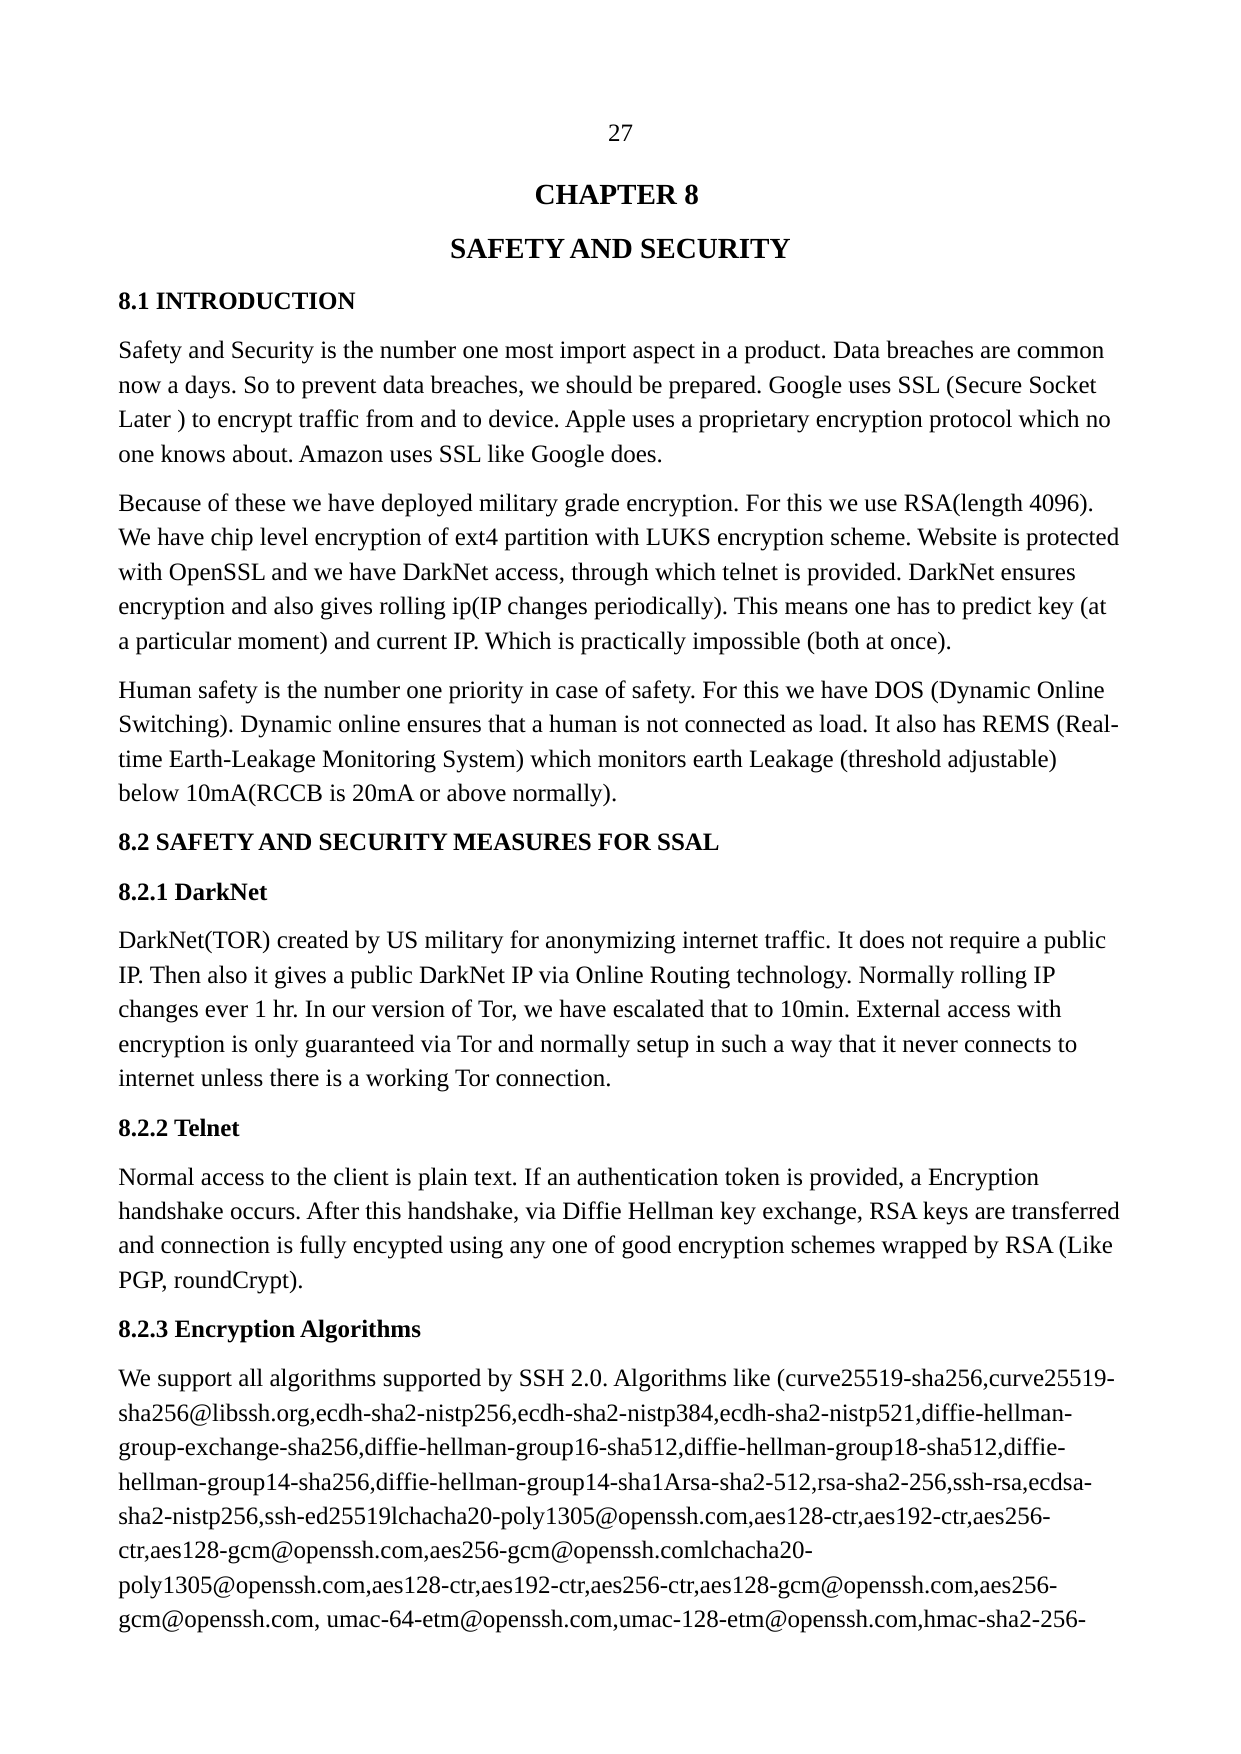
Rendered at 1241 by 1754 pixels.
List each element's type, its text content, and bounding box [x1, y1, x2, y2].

text 8.2.2 Telnet [118, 1113, 1122, 1141]
text Normal access to the client is plain text. If an authentication token is provided, a Encryption handshake occurs. After this handshake, via Diffie Hellman key exchange, RSA keys are transferred and connection is fully encypted using any one of good encryption schemes wrapped by RSA (Like PGP, roundCrypt). [118, 1162, 1122, 1294]
text CHAPTER 8 [118, 177, 1122, 210]
text DarkNet(TOR) created by US military for anonymizing internet traffic. It does not require a public IP. Then also it gives a public DarkNet IP via Online Routing technology. Normally rolling IP changes ever 1 hr. In our version of Tor, we have escalated that to 10min. External access with encryption is only guaranteed via Tor and normally setup in such a way that it never connects to internet unless there is a working Tor connection. [118, 926, 1122, 1092]
text 8.2.1 DarkNet [118, 877, 1122, 905]
text Human safety is the number one priority in case of safety. For this we have DOS (Dynamic Online Switching). Dynamic online ensures that a human is not connected as load. It also has REMS (Real-time Earth-Leakage Monitoring System) which monitors earth Leakage (threshold adjustable) below 10mA(RCCB is 20mA or above normally). [118, 675, 1122, 807]
text 8.2.3 Encryption Algorithms [118, 1314, 1122, 1343]
text SAFETY AND SECURITY [118, 232, 1122, 265]
text 8.2 SAFETY AND SECURITY MEASURES FOR SSAL [118, 827, 1122, 856]
text 8.1 INTRODUCTION [118, 286, 1122, 315]
text Because of these we have deployed military grade encryption. For this we use RSA(length 4096). We have chip level encryption of ext4 partition with LUKS encryption scheme. Website is protected with OpenSSL and we have DarkNet access, through which telnet is provided. DarkNet ensures encryption and also gives rolling ip(IP changes periodically). This means one has to predict key (at a particular moment) and current IP. Which is practically impossible (both at once). [118, 488, 1122, 655]
text We support all algorithms supported by SSH 2.0. Algorithms like (curve25519-sha256,curve25519-sha256@libssh.org,ecdh-sha2-nistp256,ecdh-sha2-nistp384,ecdh-sha2-nistp521,diffie-hellman-group-exchange-sha256,diffie-hellman-group16-sha512,diffie-hellman-group18-sha512,diffie-hellman-group14-sha256,diffie-hellman-group14-sha1Arsa-sha2-512,rsa-sha2-256,ssh-rsa,ecdsa-sha2-nistp256,ssh-ed25519lchacha20-poly1305@openssh.com,aes128-ctr,aes192-ctr,aes256-ctr,aes128-gcm@openssh.com,aes256-gcm@openssh.comlchacha20-poly1305@openssh.com,aes128-ctr,aes192-ctr,aes256-ctr,aes128-gcm@openssh.com,aes256-gcm@openssh.com, umac-64-etm@openssh.com,umac-128-etm@openssh.com,hmac-sha2-256- [118, 1363, 1122, 1633]
text Safety and Security is the number one most import aspect in a product. Data breaches are common now a days. So to prevent data breaches, we should be prepared. Google uses SSL (Secure Socket Later ) to encrypt traffic from and to device. Apple uses a proprietary encryption protocol which no one knows about. Amazon uses SSL like Google does. [118, 336, 1122, 468]
